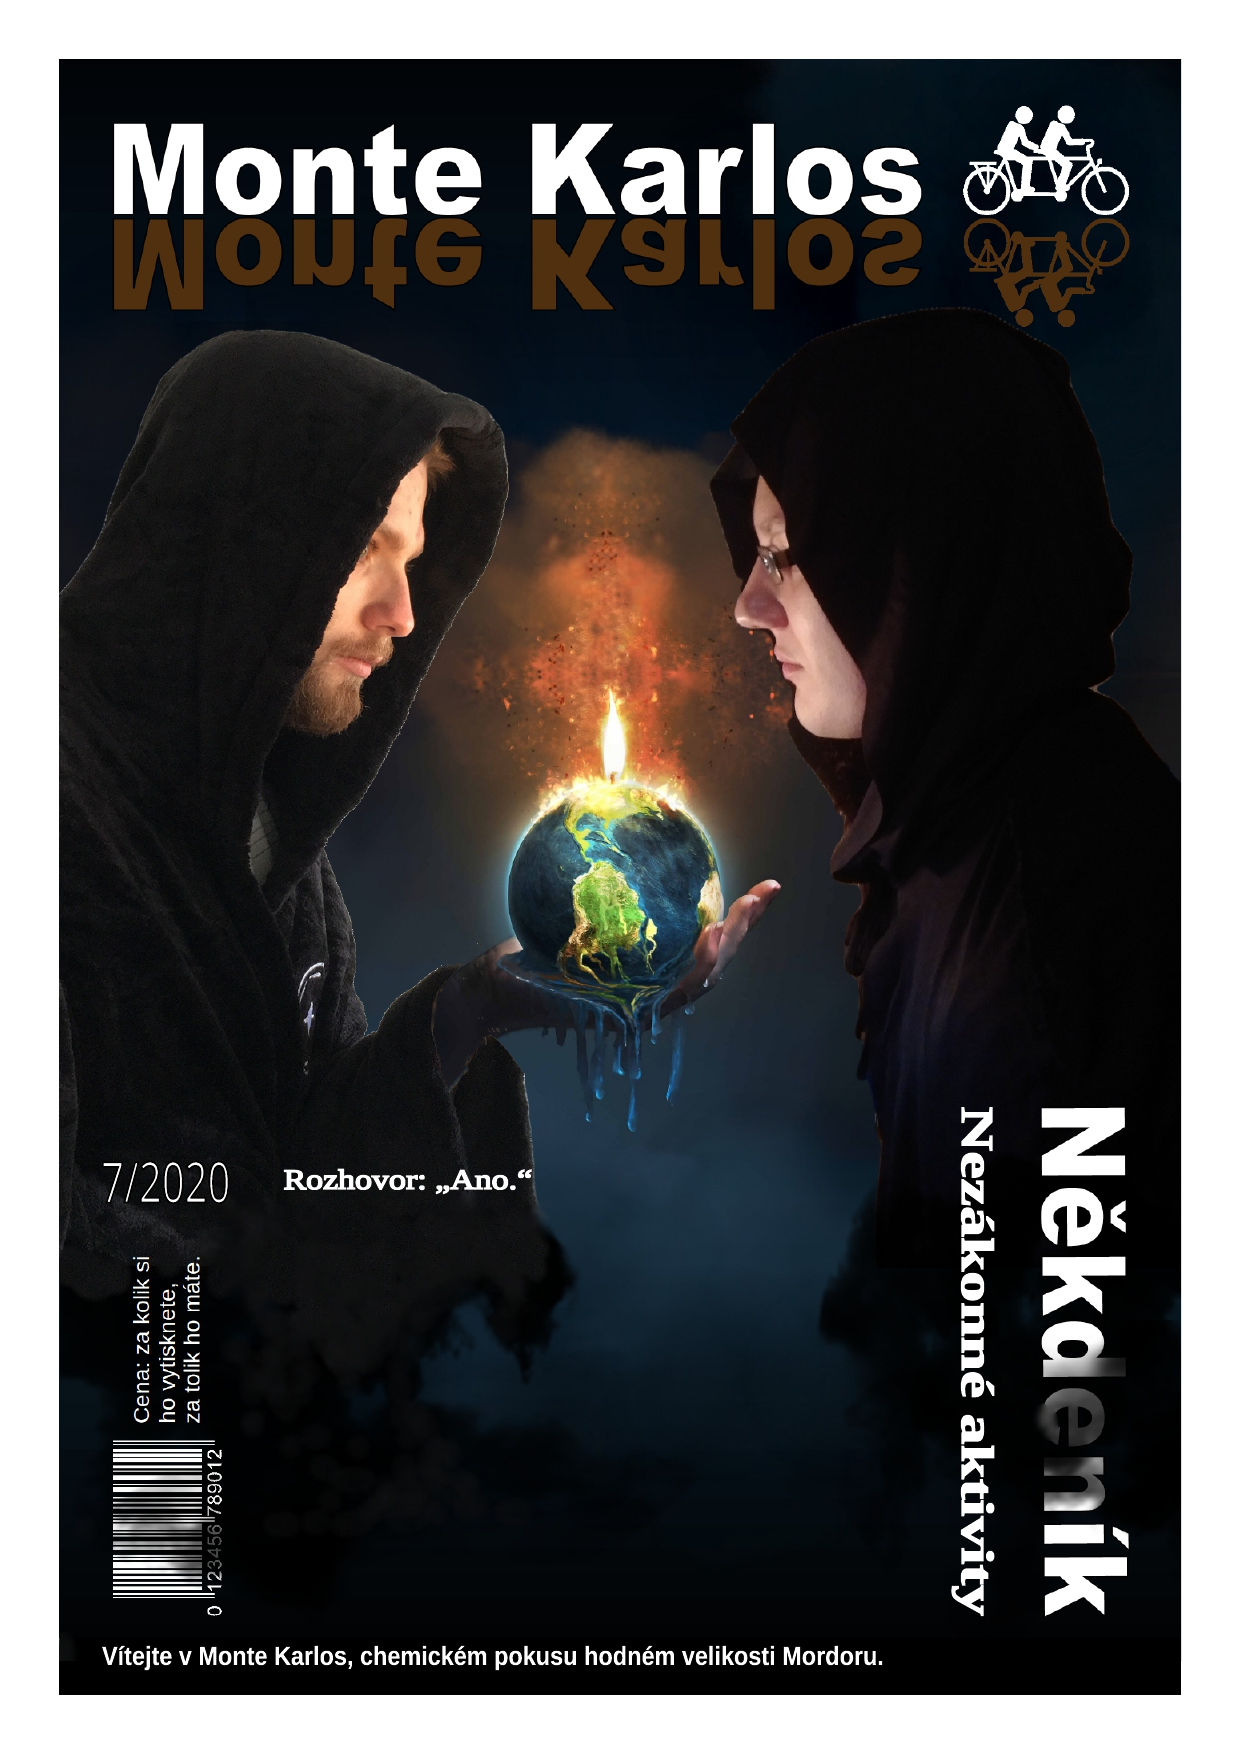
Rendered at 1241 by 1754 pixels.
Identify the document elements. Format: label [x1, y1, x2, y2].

picture [59, 59, 1182, 1661]
picture [753, 1654, 763, 1661]
